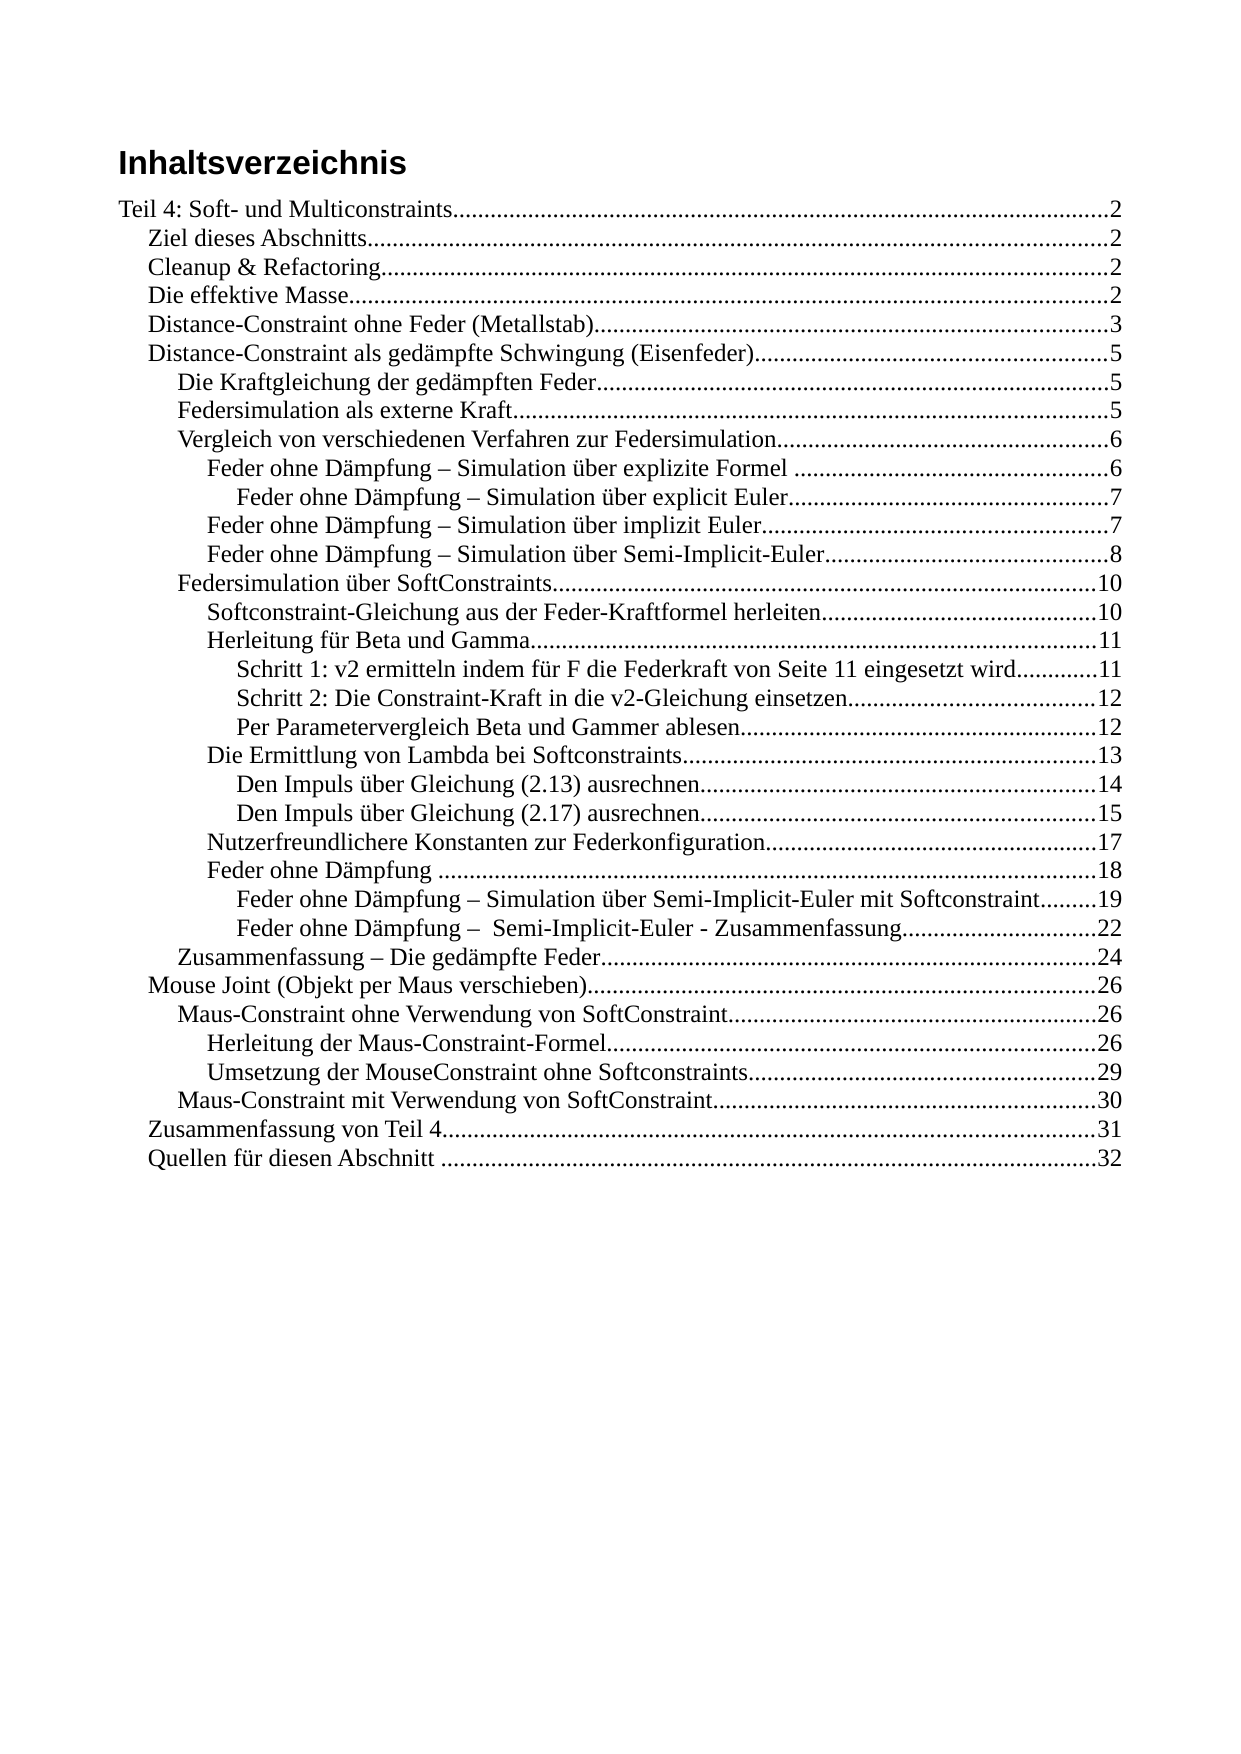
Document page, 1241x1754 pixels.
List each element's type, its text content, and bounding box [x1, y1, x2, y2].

text Die Kraftgleichung der gedämpften Feder 5 [177, 367, 1122, 395]
text Feder ohne Dämpfung 18 [207, 855, 1122, 884]
text Schritt 2: Die Constraint-Kraft in die v2-Gleichung einsetzen 12 [236, 683, 1122, 712]
text Den Impuls über Gleichung (2.17) ausrechnen 15 [236, 798, 1122, 827]
text Umsetzung der MouseConstraint ohne Softconstraints 29 [207, 1057, 1122, 1085]
text Feder ohne Dämpfung – Semi-Implicit-Euler - Zusammenfassung 22 [236, 913, 1122, 942]
text Cleanup & Refactoring 2 [148, 252, 1122, 280]
text Feder ohne Dämpfung – Simulation über explizite Formel 6 [207, 453, 1122, 482]
text Zusammenfassung von Teil 4 31 [148, 1114, 1122, 1143]
text Feder ohne Dämpfung – Simulation über Semi-Implicit-Euler 8 [207, 539, 1122, 568]
text Softconstraint-Gleichung aus der Feder-Kraftformel herleiten 10 [207, 597, 1122, 625]
text Federsimulation als externe Kraft 5 [177, 395, 1122, 424]
text Die effektive Masse 2 [148, 280, 1122, 309]
text Distance-Constraint als gedämpfte Schwingung (Eisenfeder) 5 [148, 338, 1122, 367]
text Distance-Constraint ohne Feder (Metallstab) 3 [148, 309, 1122, 338]
text Die Ermittlung von Lambda bei Softconstraints 13 [207, 740, 1122, 769]
text Nutzerfreundlichere Konstanten zur Federkonfiguration 17 [207, 827, 1122, 855]
text Maus-Constraint mit Verwendung von SoftConstraint 30 [177, 1085, 1122, 1114]
text Quellen für diesen Abschnitt 32 [148, 1143, 1122, 1172]
text Per Parametervergleich Beta und Gammer ablesen 12 [236, 712, 1122, 740]
text Schritt 1: v2 ermitteln indem für F die Federkraft von Seite 11 eingesetzt wird 11 [236, 654, 1122, 683]
text Teil 4: Soft- und Multiconstraints 2 [118, 194, 1122, 223]
text Zusammenfassung – Die gedämpfte Feder 24 [177, 942, 1122, 970]
text Maus-Constraint ohne Verwendung von SoftConstraint 26 [177, 999, 1122, 1028]
text Federsimulation über SoftConstraints 10 [177, 568, 1122, 597]
subtitle Inhaltsverzeichnis [118, 143, 1122, 182]
text Herleitung der Maus-Constraint-Formel 26 [207, 1028, 1122, 1057]
text Mouse Joint (Objekt per Maus verschieben) 26 [148, 970, 1122, 999]
text Feder ohne Dämpfung – Simulation über Semi-Implicit-Euler mit Softconstraint 19 [236, 884, 1122, 913]
text Den Impuls über Gleichung (2.13) ausrechnen 14 [236, 769, 1122, 798]
text Feder ohne Dämpfung – Simulation über implizit Euler 7 [207, 510, 1122, 539]
text Herleitung für Beta und Gamma 11 [207, 625, 1122, 654]
text Feder ohne Dämpfung – Simulation über explicit Euler 7 [236, 482, 1122, 510]
text Vergleich von verschiedenen Verfahren zur Federsimulation 6 [177, 424, 1122, 453]
text Ziel dieses Abschnitts 2 [148, 223, 1122, 252]
